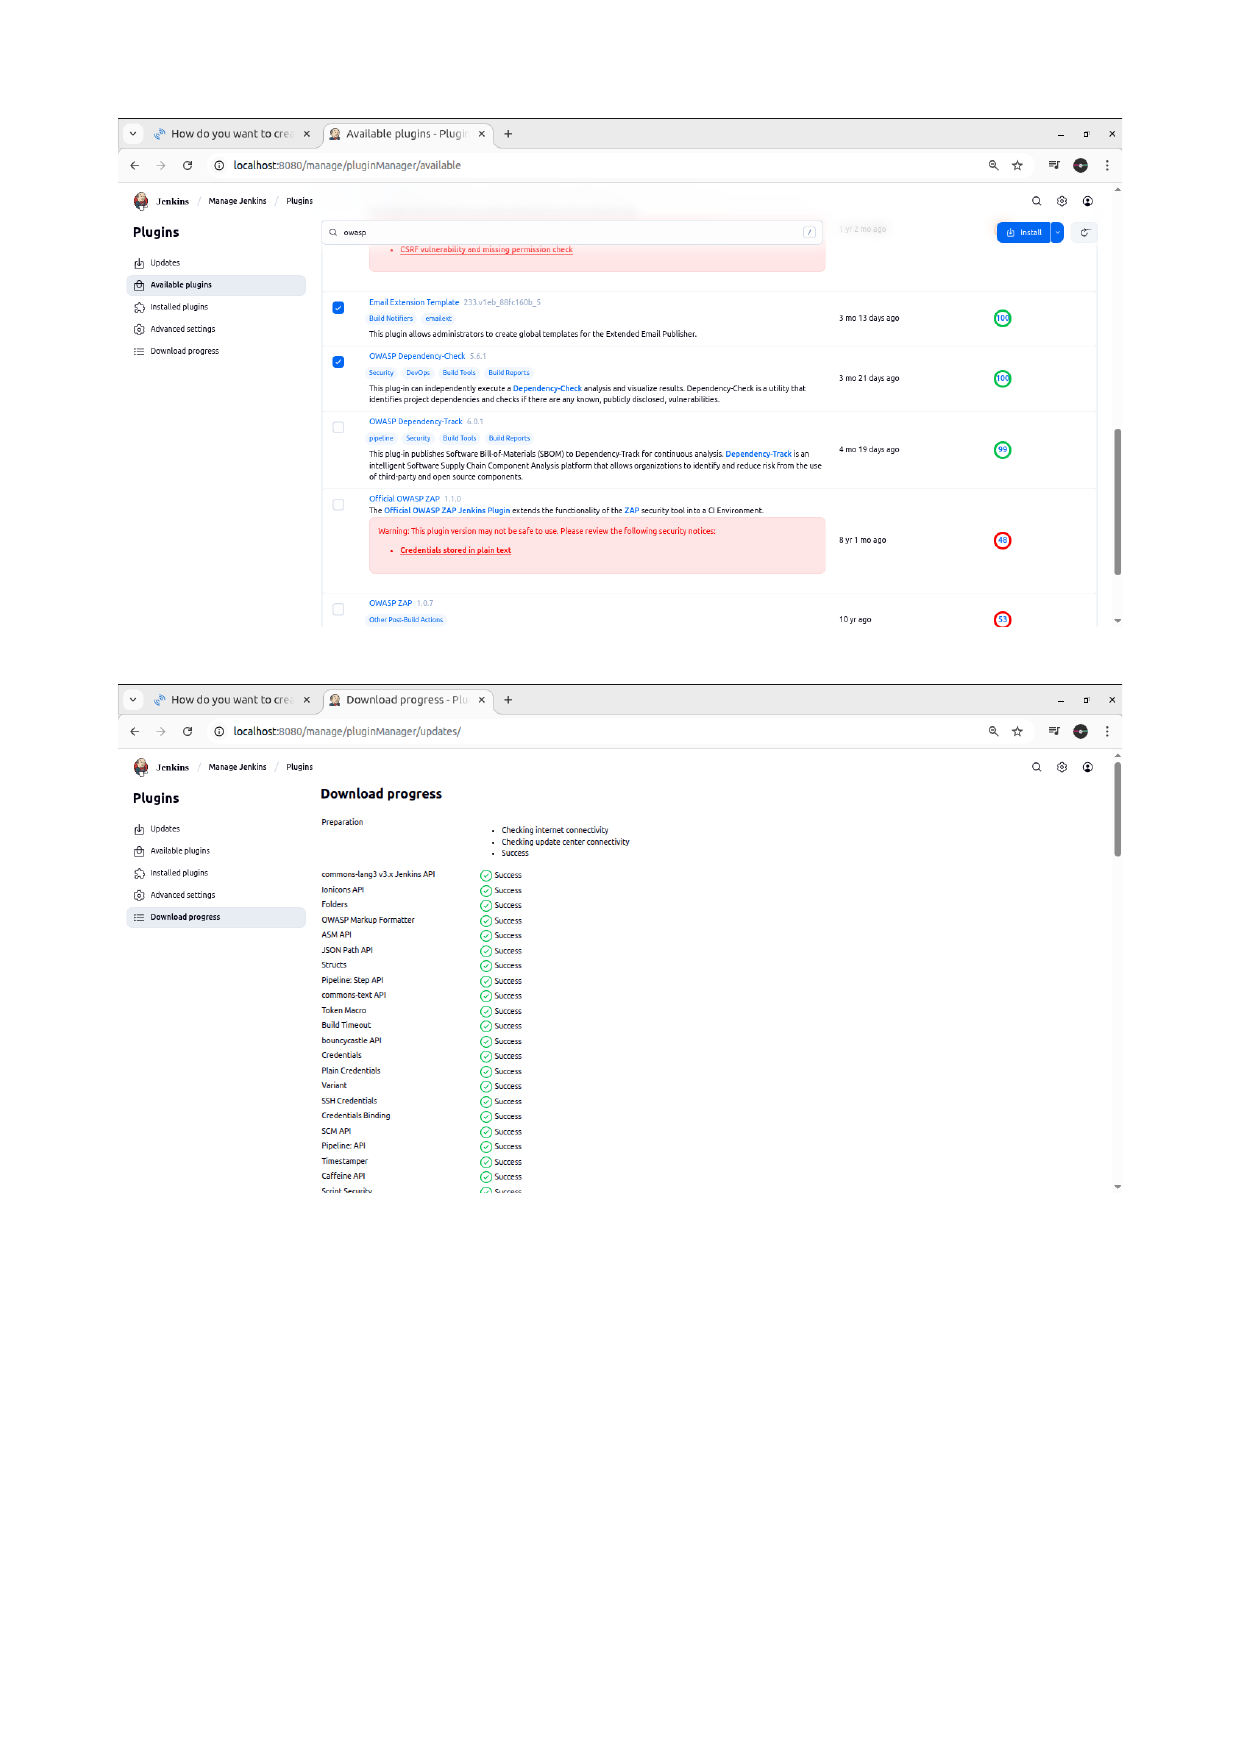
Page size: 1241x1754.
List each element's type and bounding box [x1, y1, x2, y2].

picture [118, 684, 1123, 1193]
picture [118, 118, 1123, 627]
